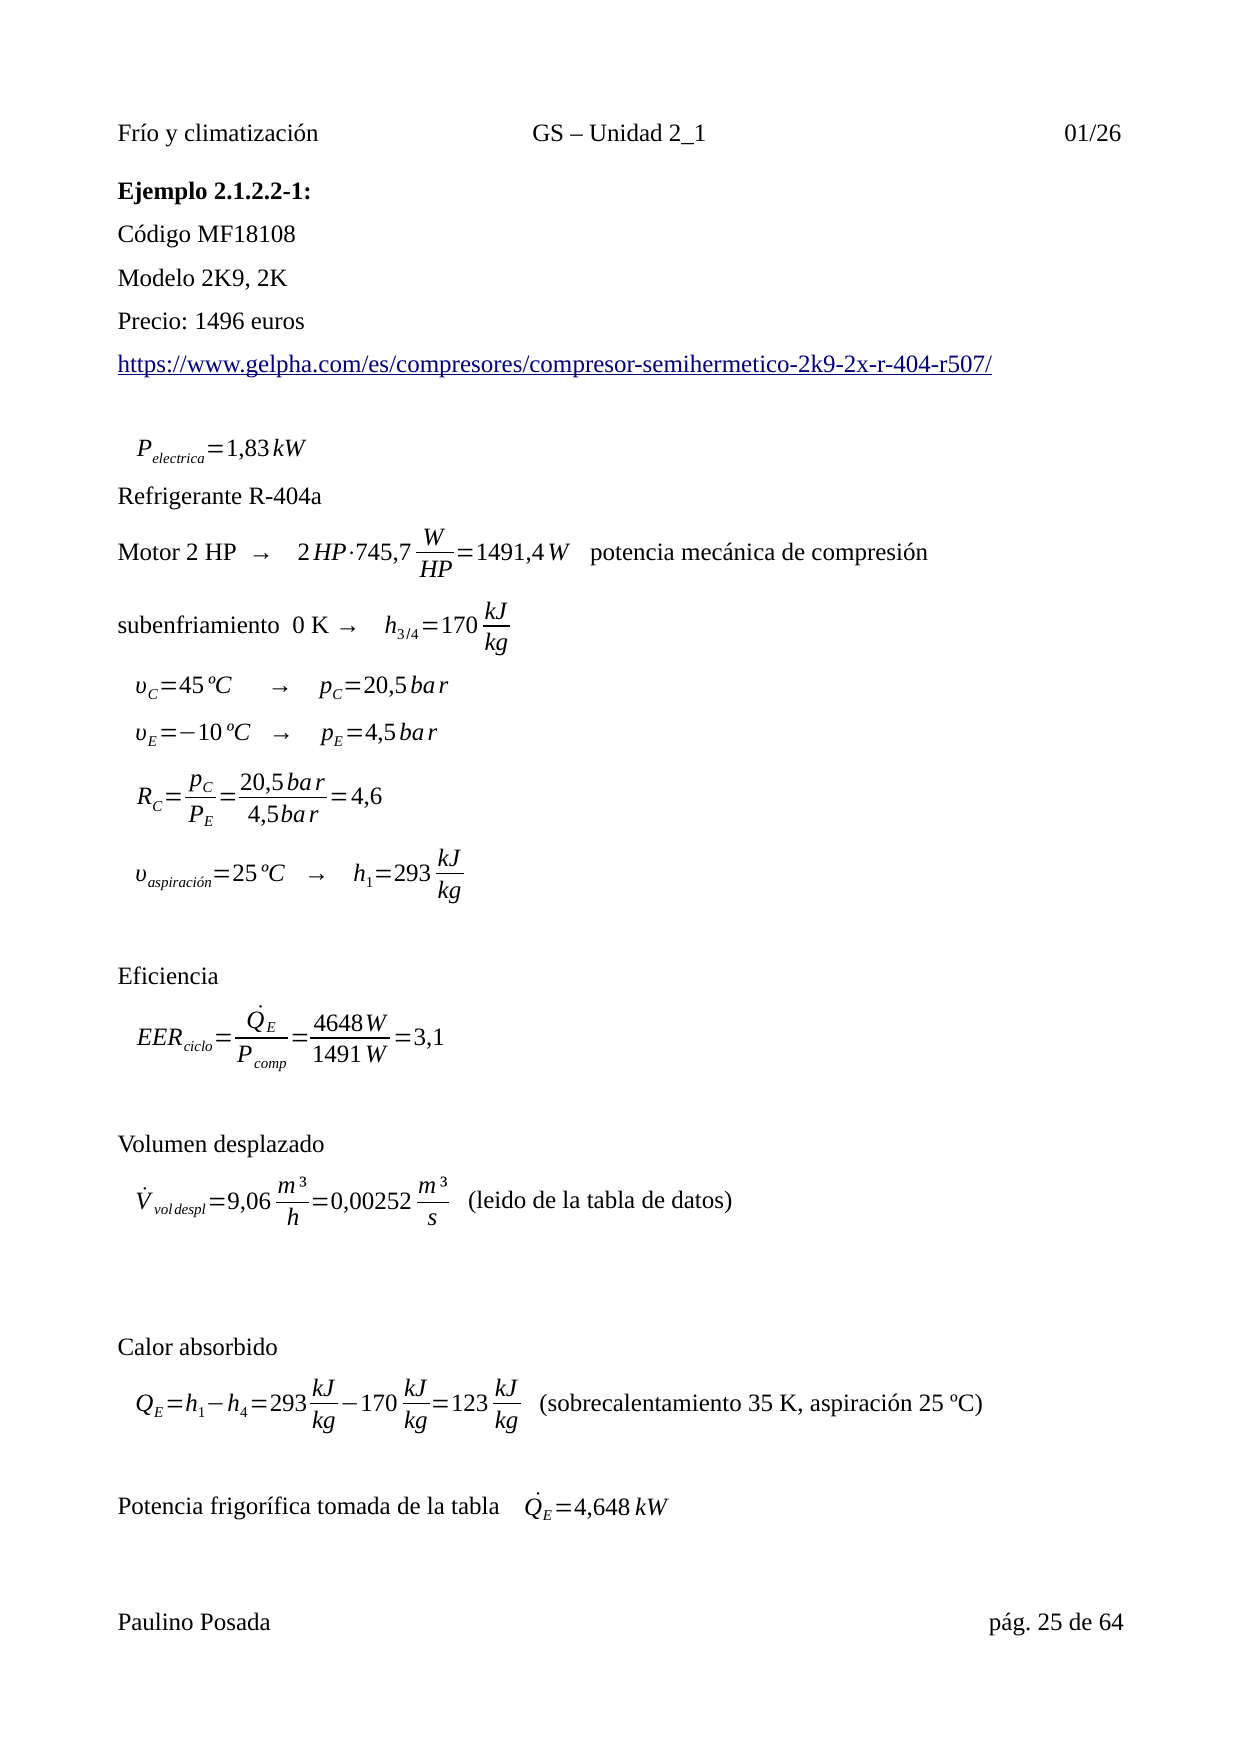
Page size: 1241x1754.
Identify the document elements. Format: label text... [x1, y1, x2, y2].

text Calor absorbido [117, 1332, 1123, 1361]
text Potencia frigorífica tomada de la tabla [117, 1491, 1123, 1524]
text → [117, 845, 1123, 904]
text → [117, 671, 1123, 703]
text subenfriamiento 0 K → [117, 597, 1123, 656]
text https://www.gelpha.com/es/compresores/compresor-semihermetico-2k9-2x-r-404-r507/ [117, 349, 1123, 378]
text Refrigerante R-404a [117, 481, 1123, 509]
text Código MF18108 [117, 219, 1123, 248]
text → [117, 717, 1123, 750]
text Ejemplo 2.1.2.2-1: [117, 176, 1123, 205]
text Eficiencia [117, 961, 1123, 990]
text (sobrecalentamiento 35 K, aspiración 25 ºC) [117, 1375, 1123, 1434]
text Volumen desplazado [117, 1129, 1123, 1158]
text Precio: 1496 euros [117, 306, 1123, 334]
text (leido de la tabla de datos) [117, 1172, 1123, 1231]
text Modelo 2K9, 2K [117, 263, 1123, 291]
text Motor 2 HP → potencia mecánica de compresión [117, 524, 1123, 583]
